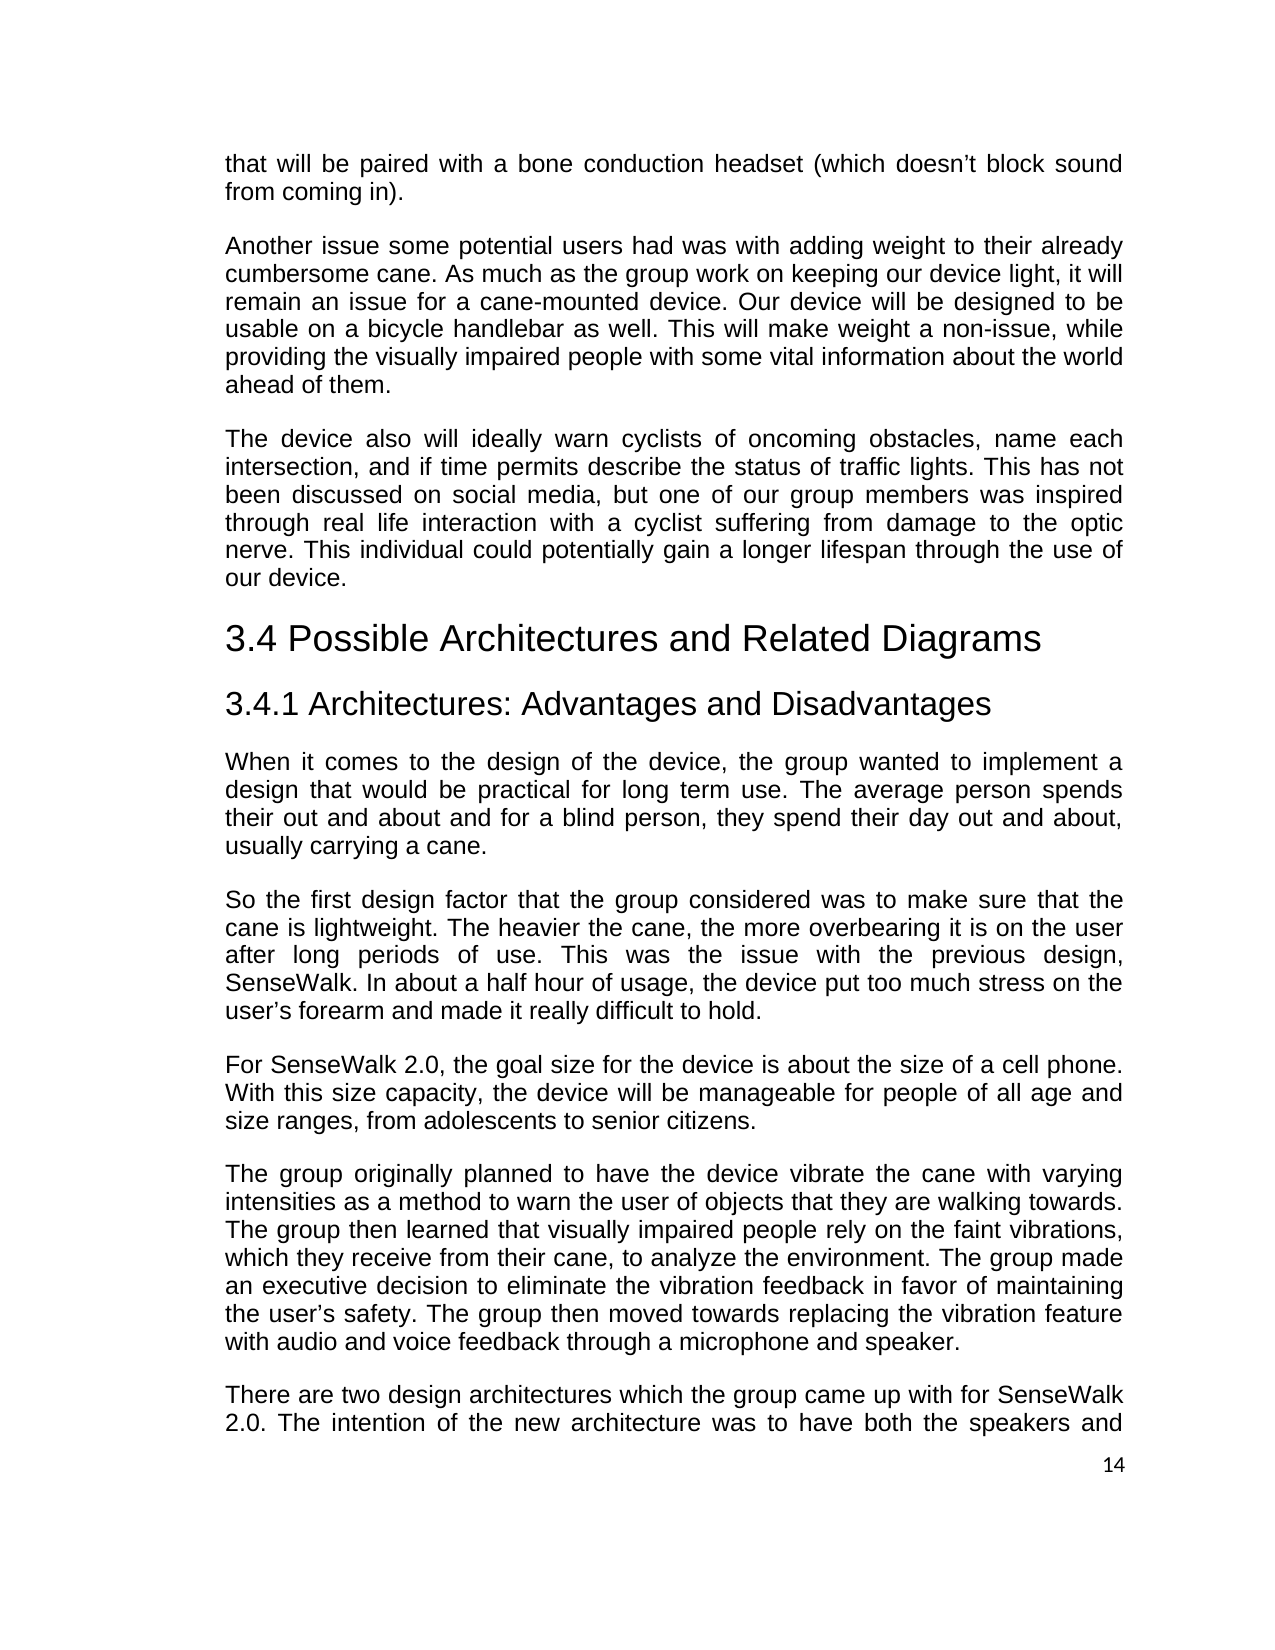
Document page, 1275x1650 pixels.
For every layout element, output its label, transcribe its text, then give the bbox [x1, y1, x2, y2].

text The group originally planned to have the device vibrate the cane with varying intensities as a method to warn the user of objects that they are walking towards. The group then learned that visually impaired people rely on the faint vibrations, which they receive from their cane, to analyze the environment. The group made an executive decision to eliminate the vibration feedback in favor of maintaining the user’s safety. The group then moved towards replacing the vibration feature with audio and voice feedback through a microphone and speaker. [225, 1160, 1125, 1355]
text that will be paired with a bone conduction headset (which doesn’t block sound from coming in). [225, 150, 1125, 206]
text For SenseWalk 2.0, the goal size for the device is about the size of a cell phone. With this size capacity, the device will be manageable for people of all age and size ranges, from adolescents to senior citizens. [225, 1051, 1125, 1134]
text The device also will ideally warn cyclists of oncoming obstacles, name each intersection, and if time permits describe the status of traffic lights. This has not been discussed on social media, but one of our group members was inspired through real life interaction with a cyclist suffering from damage to the optic nerve. This individual could potentially gain a longer lifespan through the use of our device. [225, 424, 1125, 592]
text Another issue some potential users had was with adding weight to their already cumbersome cane. As much as the group work on keeping our device light, it will remain an issue for a cane-mounted device. Our device will be designed to be usable on a bicycle handlebar as well. This will make weight a non-issue, while providing the visually impaired people with some vital information about the world ahead of them. [225, 231, 1125, 399]
text 3.4 Possible Architectures and Related Diagrams [225, 618, 1125, 659]
text 3.4.1 Architectures: Advantages and Disadvantages [225, 685, 1125, 722]
text When it comes to the design of the device, the group wanted to implement a design that would be practical for long term use. The average person spends their out and about and for a blind person, they spend their day out and about, usually carrying a cane. [225, 748, 1125, 860]
text There are two design architectures which the group came up with for SenseWalk 2.0. The intention of the new architecture was to have both the speakers and [225, 1381, 1125, 1437]
text So the first design factor that the group considered was to make sure that the cane is lightweight. The heavier the cane, the more overbearing it is on the user after long periods of use. This was the issue with the previous design, SenseWalk. In about a half hour of usage, the device put too much stress on the user’s forearm and made it really difficult to hold. [225, 885, 1125, 1025]
